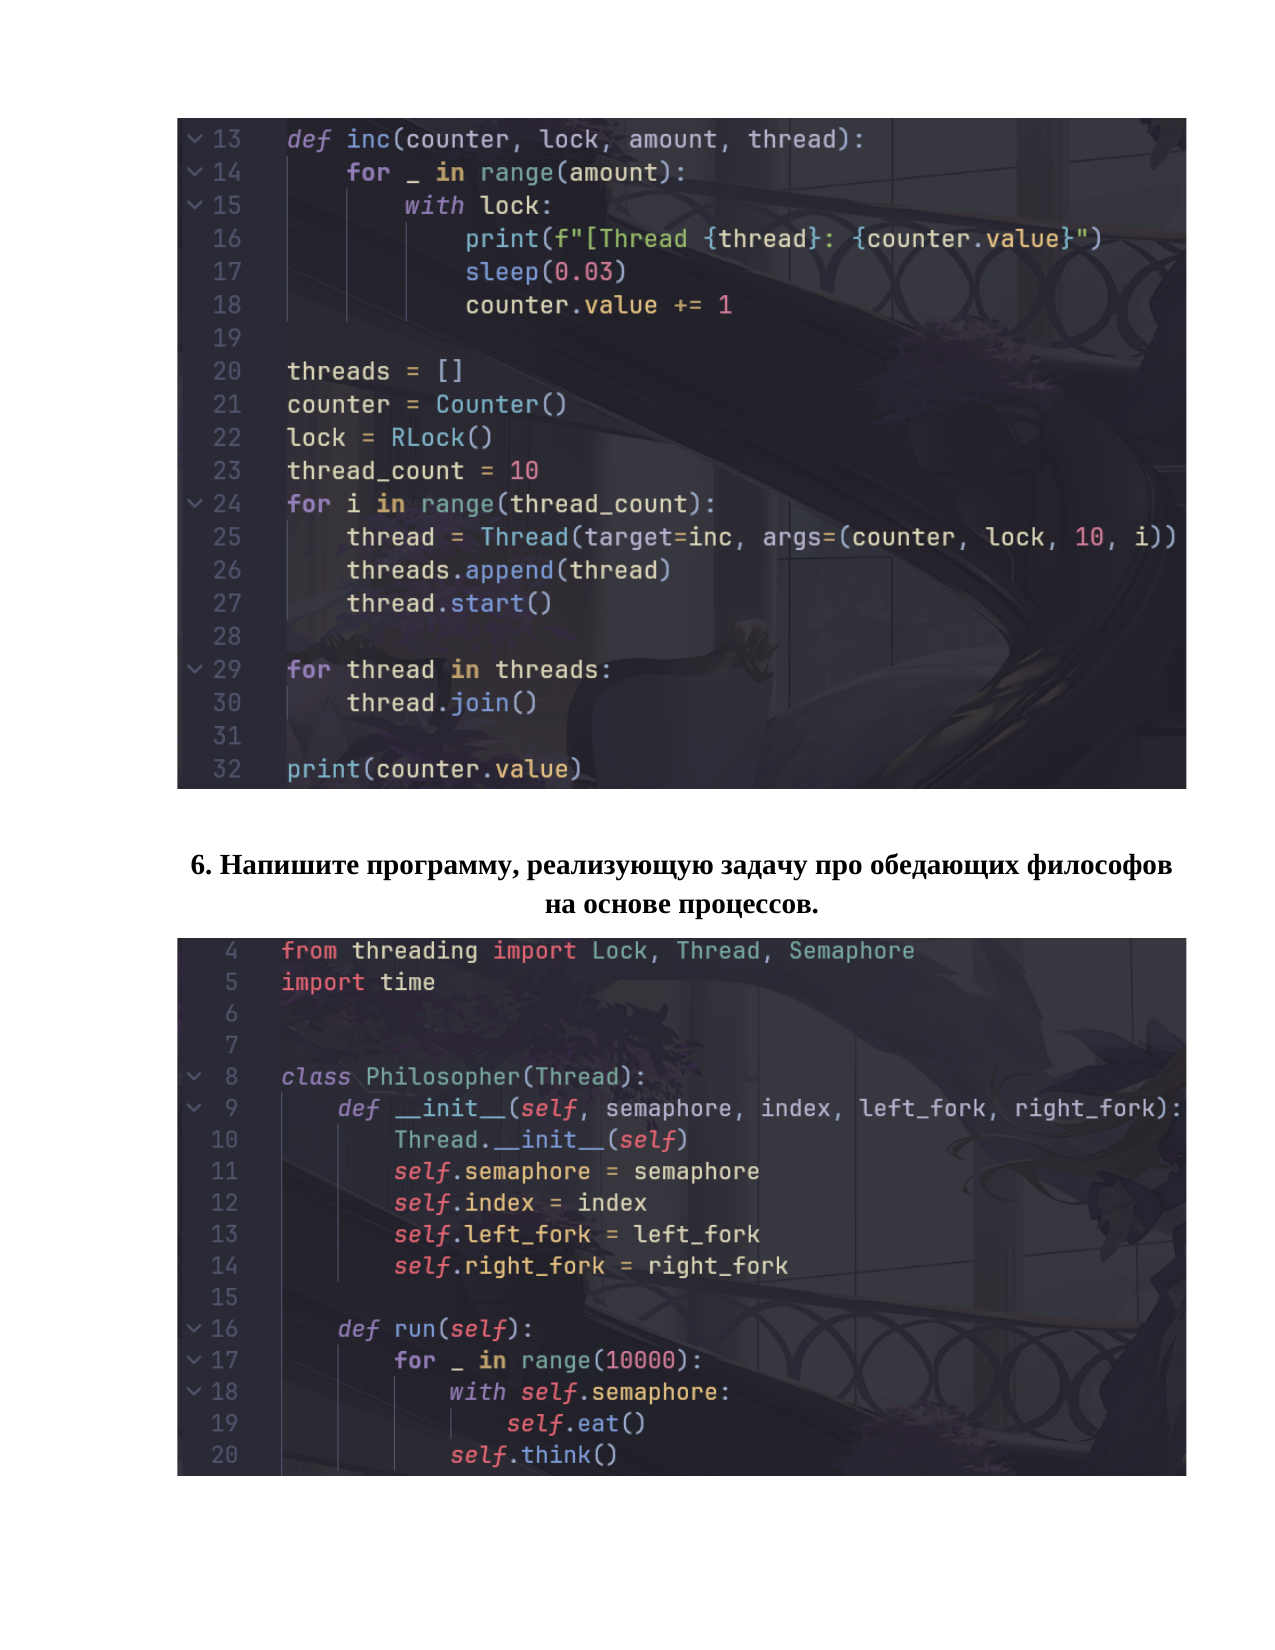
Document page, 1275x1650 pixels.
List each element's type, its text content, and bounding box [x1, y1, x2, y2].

text 6. Напишите программу, реализующую задачу про обедающих философов на основе процессов. [177, 847, 1186, 919]
picture [177, 118, 1187, 789]
picture [177, 938, 1187, 1476]
